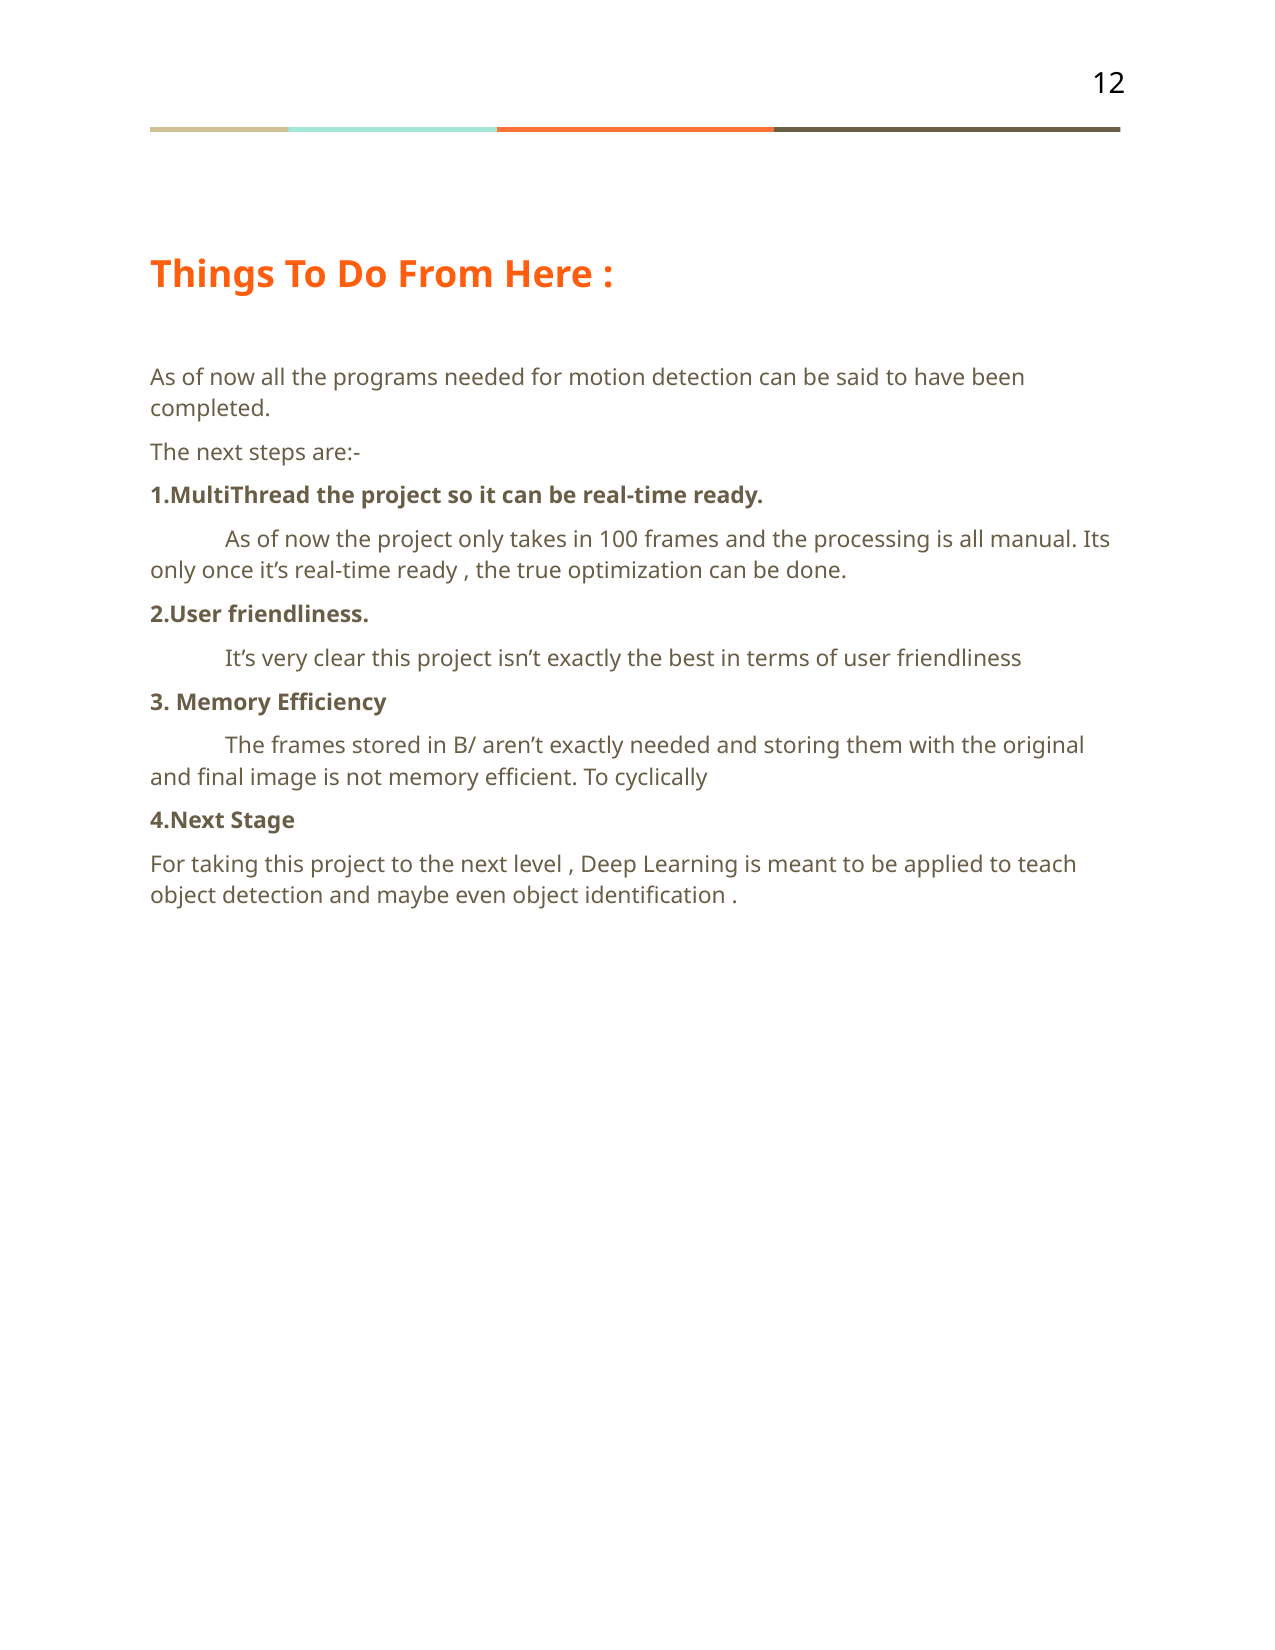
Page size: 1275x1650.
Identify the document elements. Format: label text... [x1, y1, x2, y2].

text As of now the project only takes in 100 frames and the processing is all manual. Its only once it’s real-time ready , the true optimization can be done. [150, 523, 1125, 586]
text 4.Next Stage [150, 804, 1125, 836]
picture [150, 127, 1121, 132]
text 2.User friendliness. [150, 598, 1125, 629]
text For taking this project to the next level , Deep Learning is meant to be applied to teach object detection and maybe even object identification . [150, 848, 1125, 911]
text The next steps are:- [150, 436, 1125, 467]
text As of now all the programs needed for motion detection can be said to have been completed. [150, 361, 1125, 423]
text The frames stored in B/ aren’t exactly needed and storing them with the original and final image is not memory efficient. To cyclically [150, 729, 1125, 792]
text 1.MultiThread the project so it can be real-time ready. [150, 479, 1125, 511]
text It’s very clear this project isn’t exactly the best in terms of user friendliness [150, 642, 1125, 673]
subtitle Things To Do From Here : [150, 247, 1125, 298]
text 3. Memory Efficiency [150, 686, 1125, 717]
